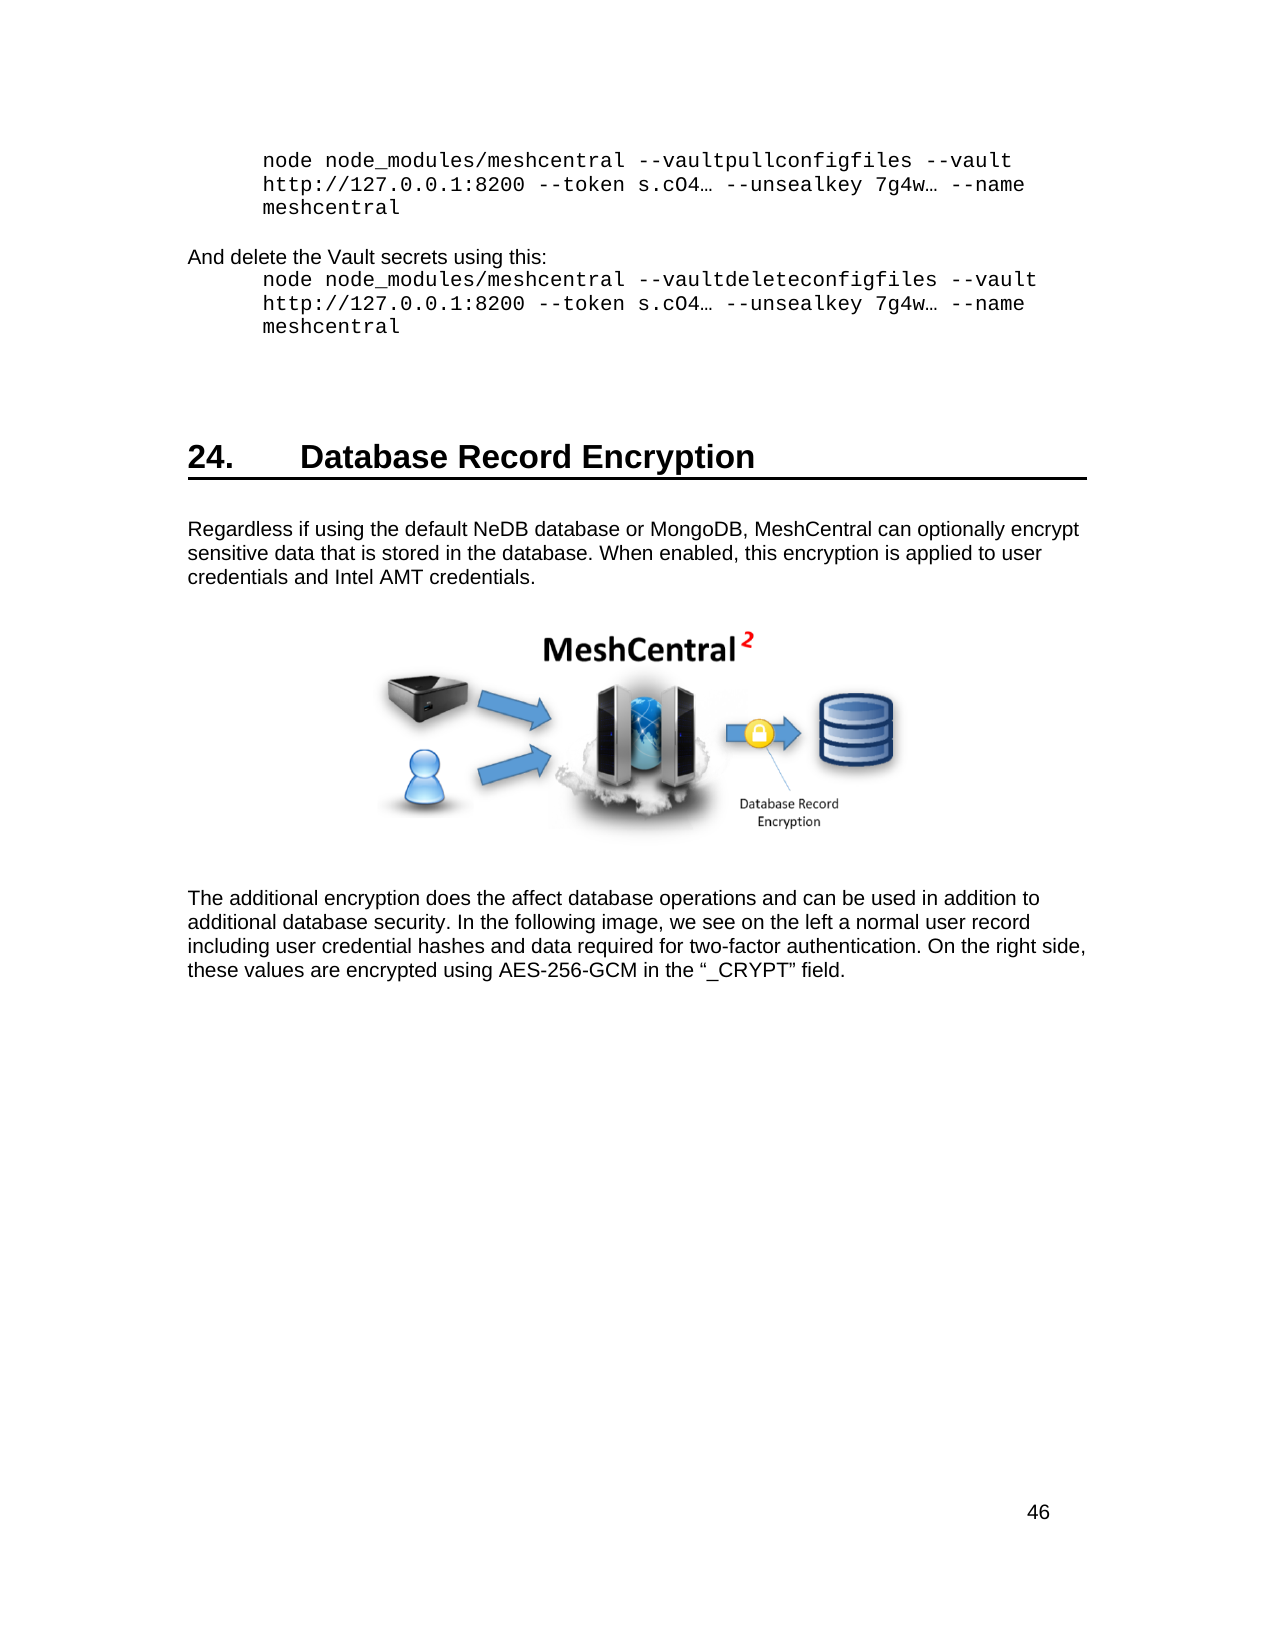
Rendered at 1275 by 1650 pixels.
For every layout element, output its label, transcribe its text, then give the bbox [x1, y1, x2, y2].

text Regardless if using the default NeDB database or MongoDB, MeshCentral can optionally encrypt sensitive data that is stored in the database. When enabled, this encryption is applied to user credentials and Intel AMT credentials. [187, 517, 1087, 589]
text The additional encryption does the affect database operations and can be used in addition to additional database security. In the following image, we see on the left a normal user record including user credential hashes and data required for two-factor authentication. On the right side, these values are encrypted using AES-256-GCM in the “_CRYPT” field. [187, 886, 1087, 981]
text node node_modules/meshcentral --vaultpullconfigfiles --vault http://127.0.0.1:8200 --token s.cO4… --unsealkey 7g4w… --name meshcentral [262, 150, 1087, 221]
subtitle Database Record Encryption [187, 437, 1087, 480]
text And delete the Vault secrets using this: [187, 245, 1087, 269]
text node node_modules/meshcentral --vaultdeleteconfigfiles --vault http://127.0.0.1:8200 --token s.cO4… --unsealkey 7g4w… --name meshcentral [262, 269, 1087, 340]
